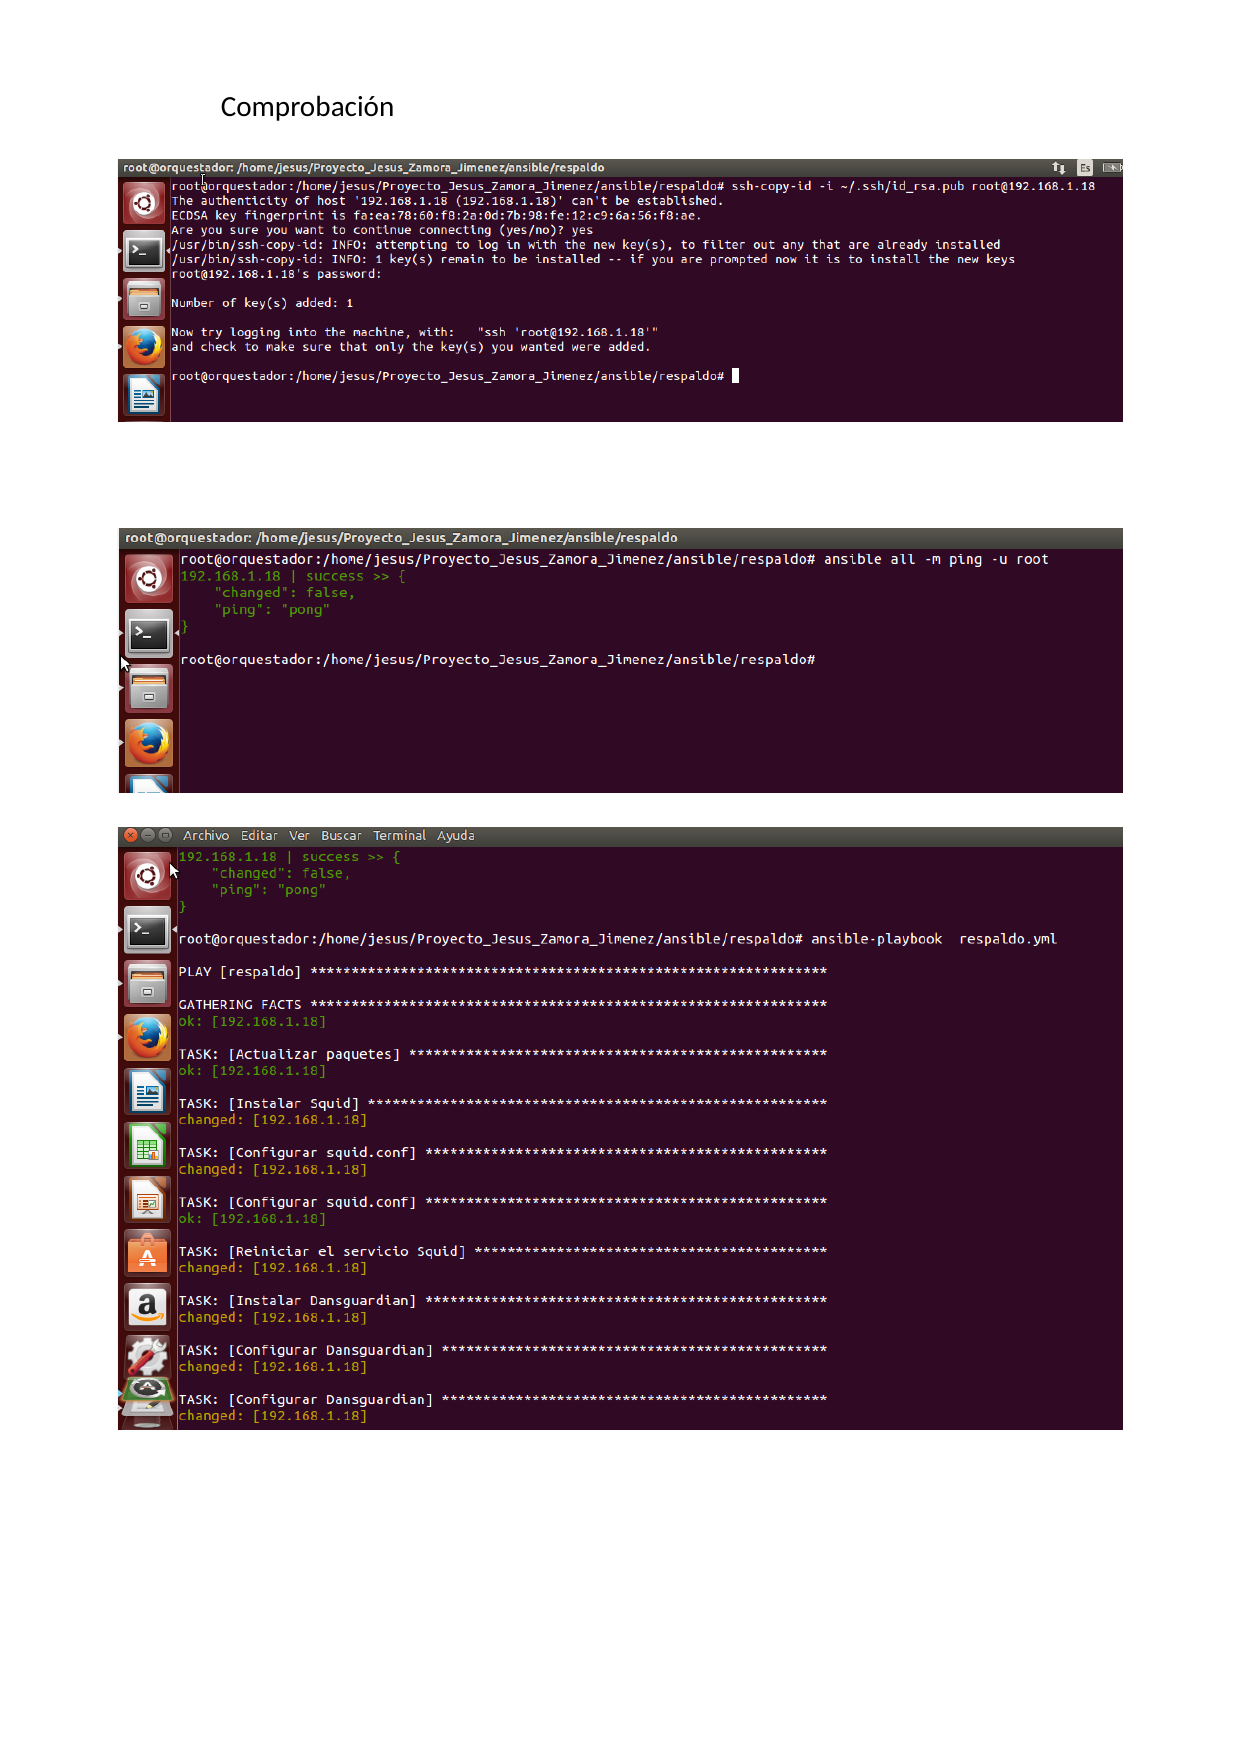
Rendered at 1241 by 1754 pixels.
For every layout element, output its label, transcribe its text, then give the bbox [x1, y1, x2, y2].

picture [117, 159, 1123, 422]
picture [117, 528, 1123, 793]
picture [117, 827, 1123, 1430]
text Comprobación [146, 88, 1152, 124]
